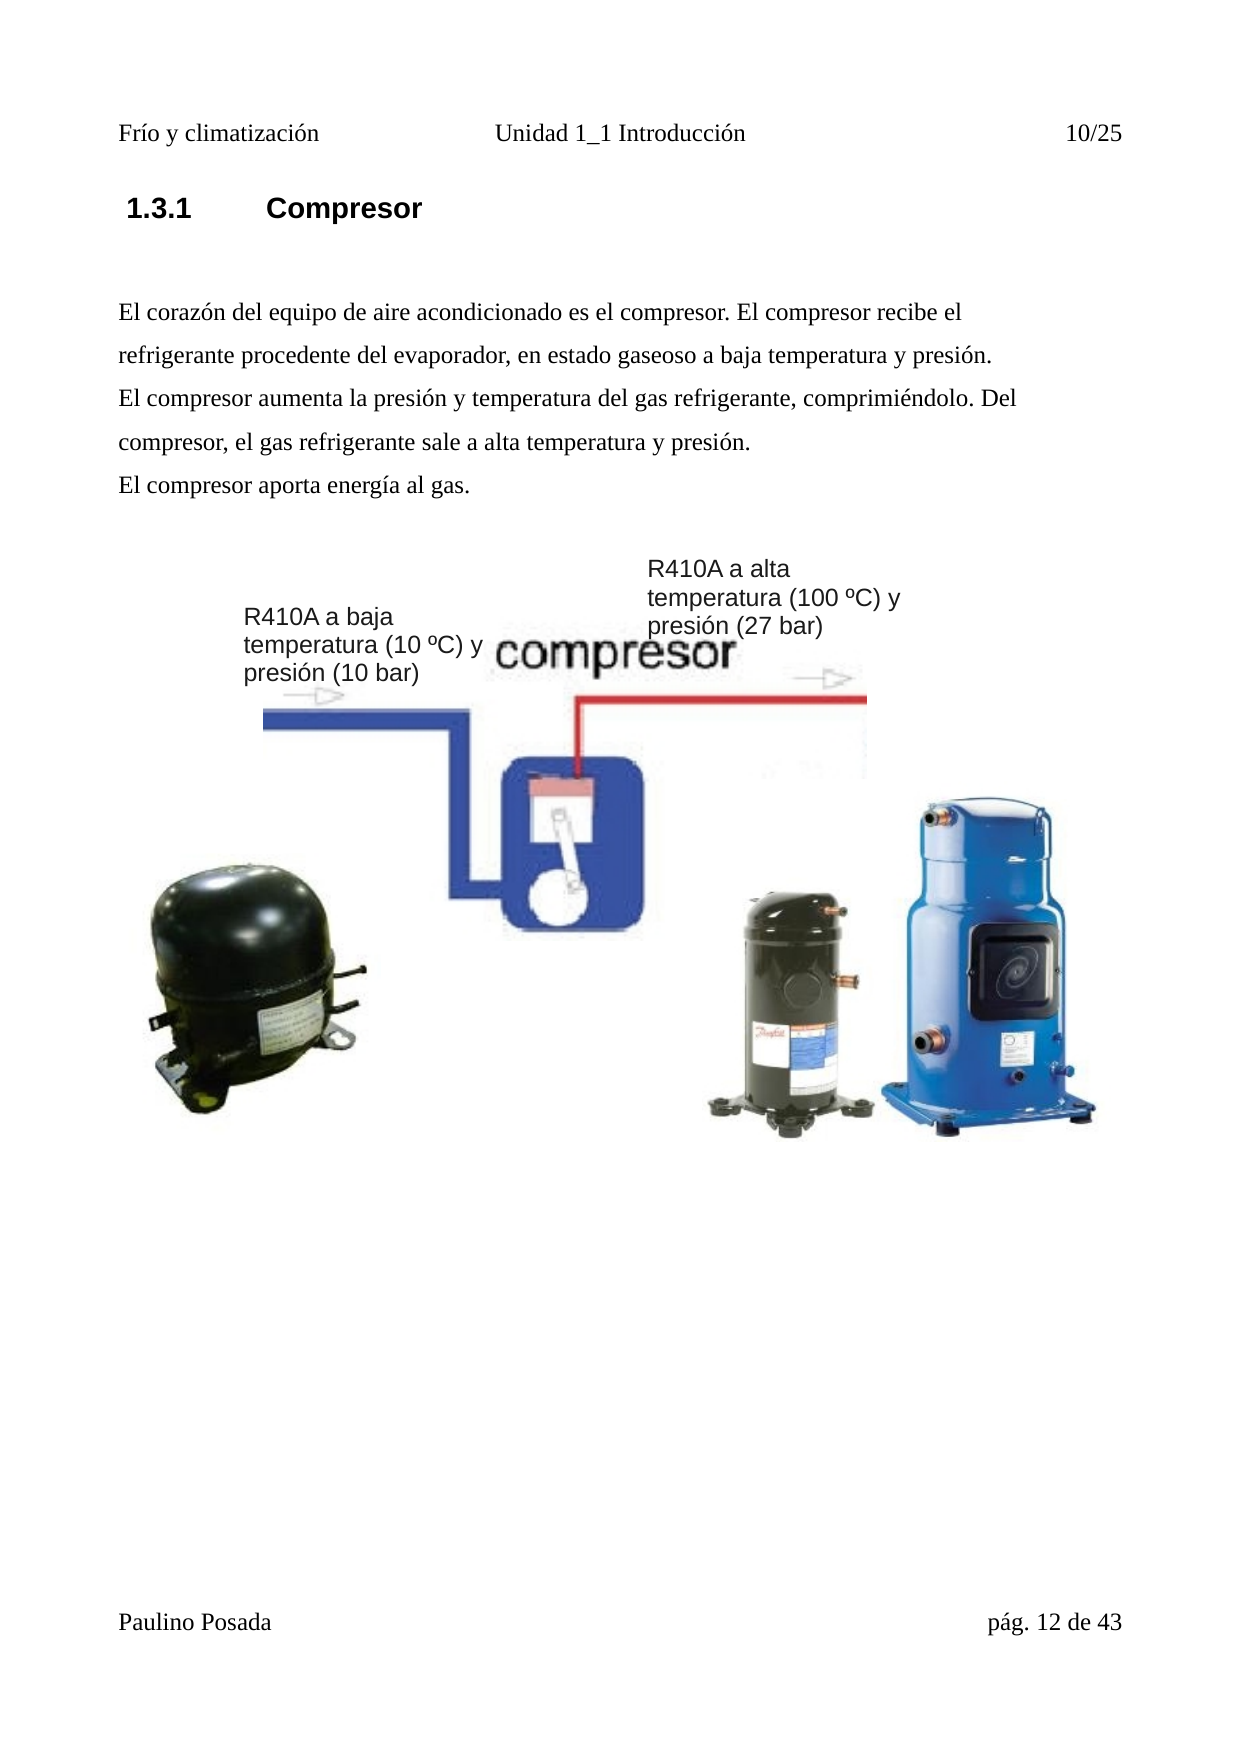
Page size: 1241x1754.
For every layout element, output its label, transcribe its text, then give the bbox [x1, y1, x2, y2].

picture [858, 590, 867, 604]
text compresor, el gas refrigerante sale a alta temperatura y presión. [118, 427, 1122, 455]
picture [779, 570, 786, 576]
text El corazón del equipo de aire acondicionado es el compresor. El compresor recibe el [118, 297, 1122, 326]
picture [753, 570, 760, 576]
text El compresor aporta energía al gas. [118, 470, 1122, 498]
text El compresor aumenta la presión y temperatura del gas refrigerante, comprimiéndolo. Del [118, 383, 1122, 412]
text refrigerante procedente del evaporador, en estado gaseoso a baja temperatura y presión. [118, 340, 1122, 369]
picture [732, 570, 739, 576]
subtitle Compresor [118, 191, 1122, 225]
picture [696, 567, 704, 575]
picture [264, 611, 270, 619]
picture [118, 567, 1111, 1142]
